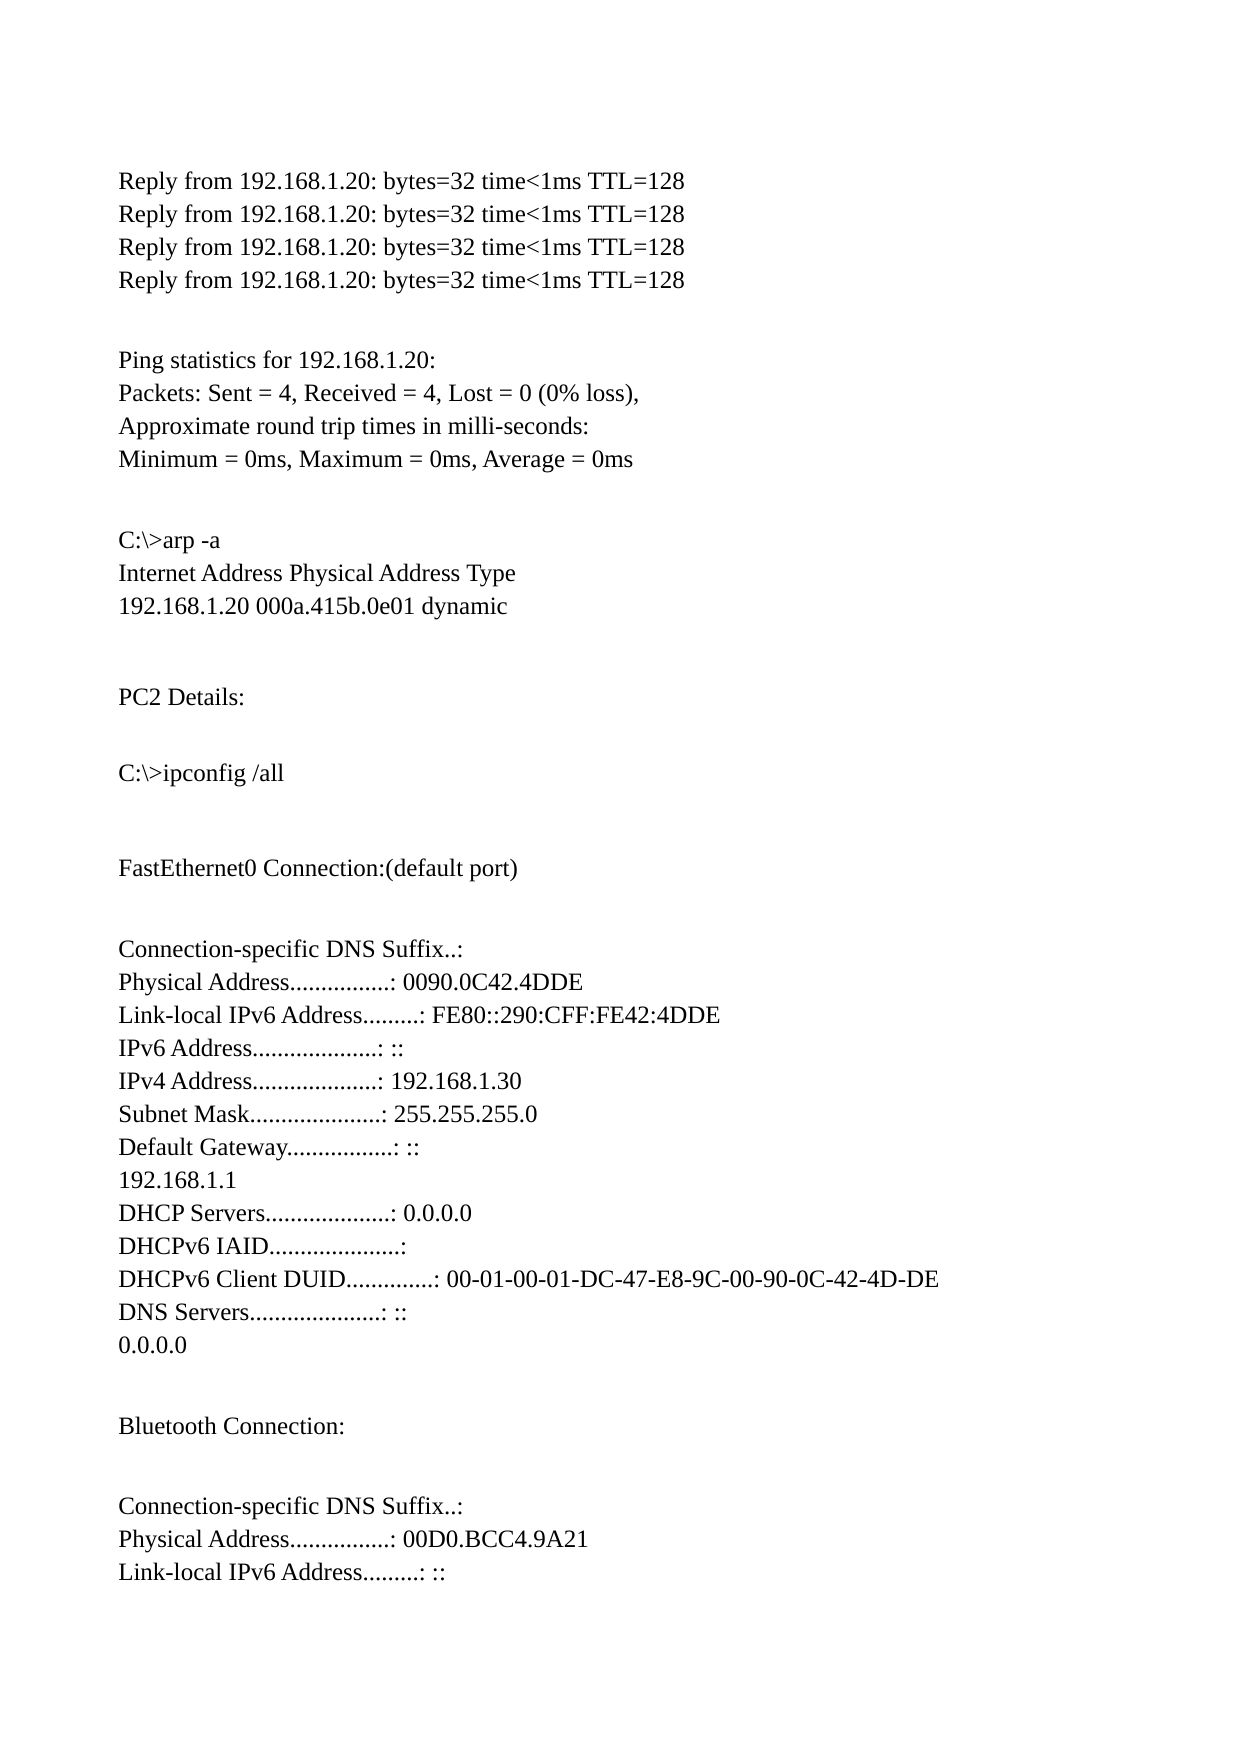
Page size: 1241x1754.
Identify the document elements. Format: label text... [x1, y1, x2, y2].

text Bluetooth Connection: [118, 1411, 1122, 1439]
text Internet Address Physical Address Type [118, 558, 1122, 587]
text PC2 Details: [118, 682, 1122, 710]
text C:\>ipconfig /all [118, 758, 1122, 787]
text Reply from 192.168.1.20: bytes=32 time<1ms TTL=128 [118, 265, 1122, 293]
text Connection-specific DNS Suffix..: [118, 934, 1122, 963]
text Reply from 192.168.1.20: bytes=32 time<1ms TTL=128 [118, 199, 1122, 227]
text C:\>arp -a [118, 525, 1122, 554]
text Minimum = 0ms, Maximum = 0ms, Average = 0ms [118, 444, 1122, 473]
text 0.0.0.0 [118, 1330, 1122, 1359]
text FastEthernet0 Connection:(default port) [118, 853, 1122, 882]
text DHCPv6 Client DUID..............: 00-01-00-01-DC-47-E8-9C-00-90-0C-42-4D-DE [118, 1264, 1122, 1293]
text Physical Address................: 00D0.BCC4.9A21 [118, 1524, 1122, 1553]
text 192.168.1.1 [118, 1165, 1122, 1194]
text Reply from 192.168.1.20: bytes=32 time<1ms TTL=128 [118, 166, 1122, 194]
text Connection-specific DNS Suffix..: [118, 1491, 1122, 1520]
text DNS Servers.....................: :: [118, 1297, 1122, 1326]
text IPv6 Address....................: :: [118, 1033, 1122, 1062]
text Link-local IPv6 Address.........: :: [118, 1557, 1122, 1586]
text DHCPv6 IAID.....................: [118, 1231, 1122, 1260]
text Link-local IPv6 Address.........: FE80::290:CFF:FE42:4DDE [118, 1000, 1122, 1029]
text Physical Address................: 0090.0C42.4DDE [118, 967, 1122, 996]
text Ping statistics for 192.168.1.20: [118, 345, 1122, 374]
text Default Gateway.................: :: [118, 1132, 1122, 1161]
text Approximate round trip times in milli-seconds: [118, 411, 1122, 440]
text IPv4 Address....................: 192.168.1.30 [118, 1066, 1122, 1095]
text DHCP Servers....................: 0.0.0.0 [118, 1198, 1122, 1227]
text Reply from 192.168.1.20: bytes=32 time<1ms TTL=128 [118, 232, 1122, 261]
text 192.168.1.20 000a.415b.0e01 dynamic [118, 591, 1122, 620]
text Packets: Sent = 4, Received = 4, Lost = 0 (0% loss), [118, 378, 1122, 407]
text Subnet Mask.....................: 255.255.255.0 [118, 1099, 1122, 1128]
